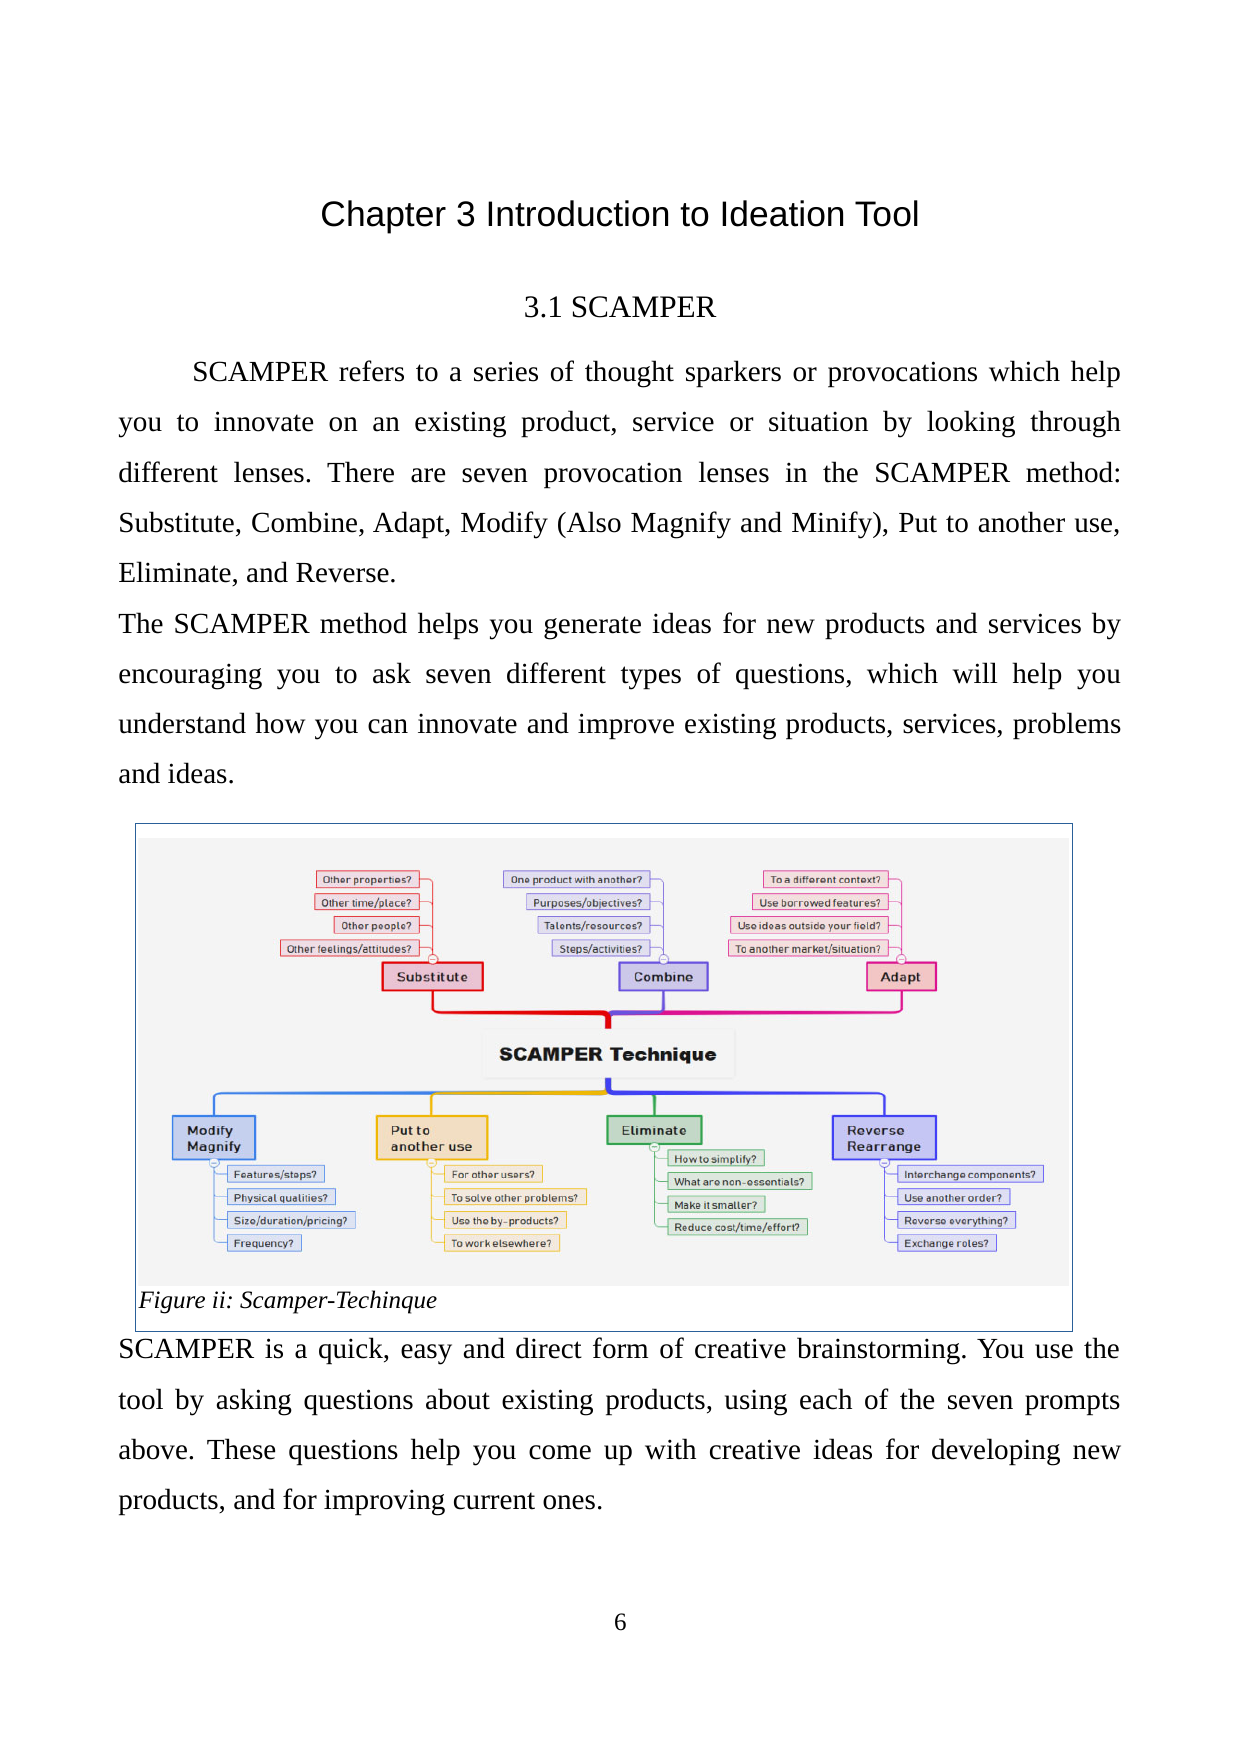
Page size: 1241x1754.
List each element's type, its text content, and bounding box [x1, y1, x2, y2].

text Figure ii: Scamper-Techinque [138, 1286, 1069, 1314]
picture [138, 838, 1069, 1286]
text SCAMPER is a quick, easy and direct form of creative brainstorming. You use the tool by asking questions about existing products, using each of the seven prompts above. These questions help you come up with creative ideas for developing new products, and for improving current ones. [118, 857, 1122, 1516]
text The SCAMPER method helps you generate ideas for new products and services by encouraging you to ask seven different types of questions, which will help you understand how you can innovate and improve existing products, services, problems and ideas. [118, 606, 1122, 790]
text SCAMPER refers to a series of thought sparkers or provocations which help you to innovate on an existing product, service or situation by looking through different lenses. There are seven provocation lenses in the SCAMPER method: Substitute, Combine, Adapt, Modify (Also Magnify and Minify), Put to another use, Eliminate, and Reverse. [118, 354, 1122, 589]
subtitle 3.1 SCAMPER [118, 288, 1122, 324]
subtitle Chapter 3 Introduction to Ideation Tool [118, 193, 1122, 234]
